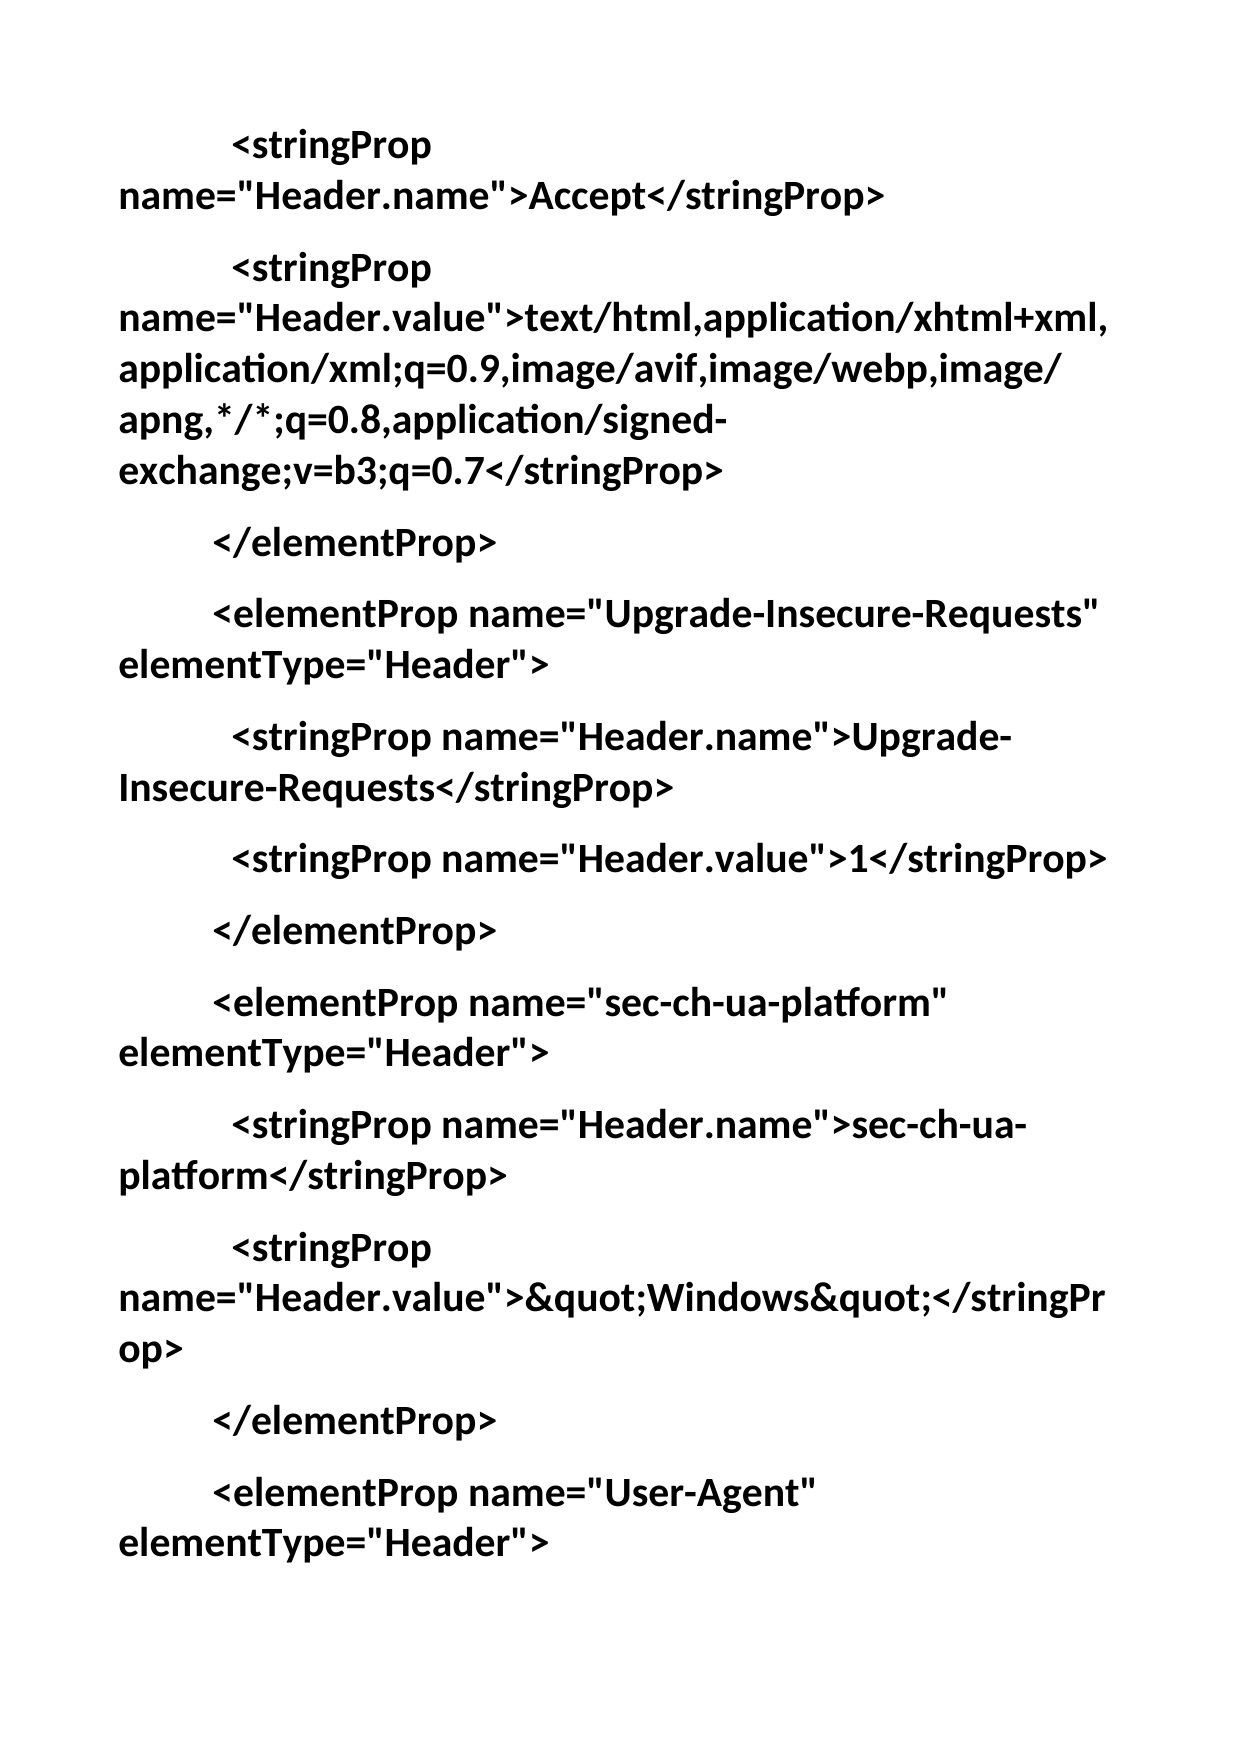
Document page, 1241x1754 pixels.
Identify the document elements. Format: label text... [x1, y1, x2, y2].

text </elementProp> [118, 516, 1122, 566]
text <stringProp name="Header.value">text/html,application/xhtml+xml,application/xml;q=0.9,image/avif,image/webp,image/apng,*/*;q=0.8,application/signed-exchange;v=b3;q=0.7</stringProp> [118, 241, 1122, 495]
text <stringProp name="Header.name">Upgrade-Insecure-Requests</stringProp> [118, 710, 1122, 811]
text <stringProp name="Header.value">1</stringProp> [118, 832, 1122, 883]
text <stringProp name="Header.value">&quot;Windows&quot;</stringProp> [118, 1221, 1122, 1373]
text <elementProp name="sec-ch-ua-platform" elementType="Header"> [118, 976, 1122, 1077]
text <elementProp name="Upgrade-Insecure-Requests" elementType="Header"> [118, 587, 1122, 689]
text <stringProp name="Header.name">Accept</stringProp> [118, 118, 1122, 220]
text <stringProp name="Header.name">sec-ch-ua-platform</stringProp> [118, 1098, 1122, 1200]
text </elementProp> [118, 1394, 1122, 1445]
text <elementProp name="User-Agent" elementType="Header"> [118, 1466, 1122, 1567]
text </elementProp> [118, 904, 1122, 955]
